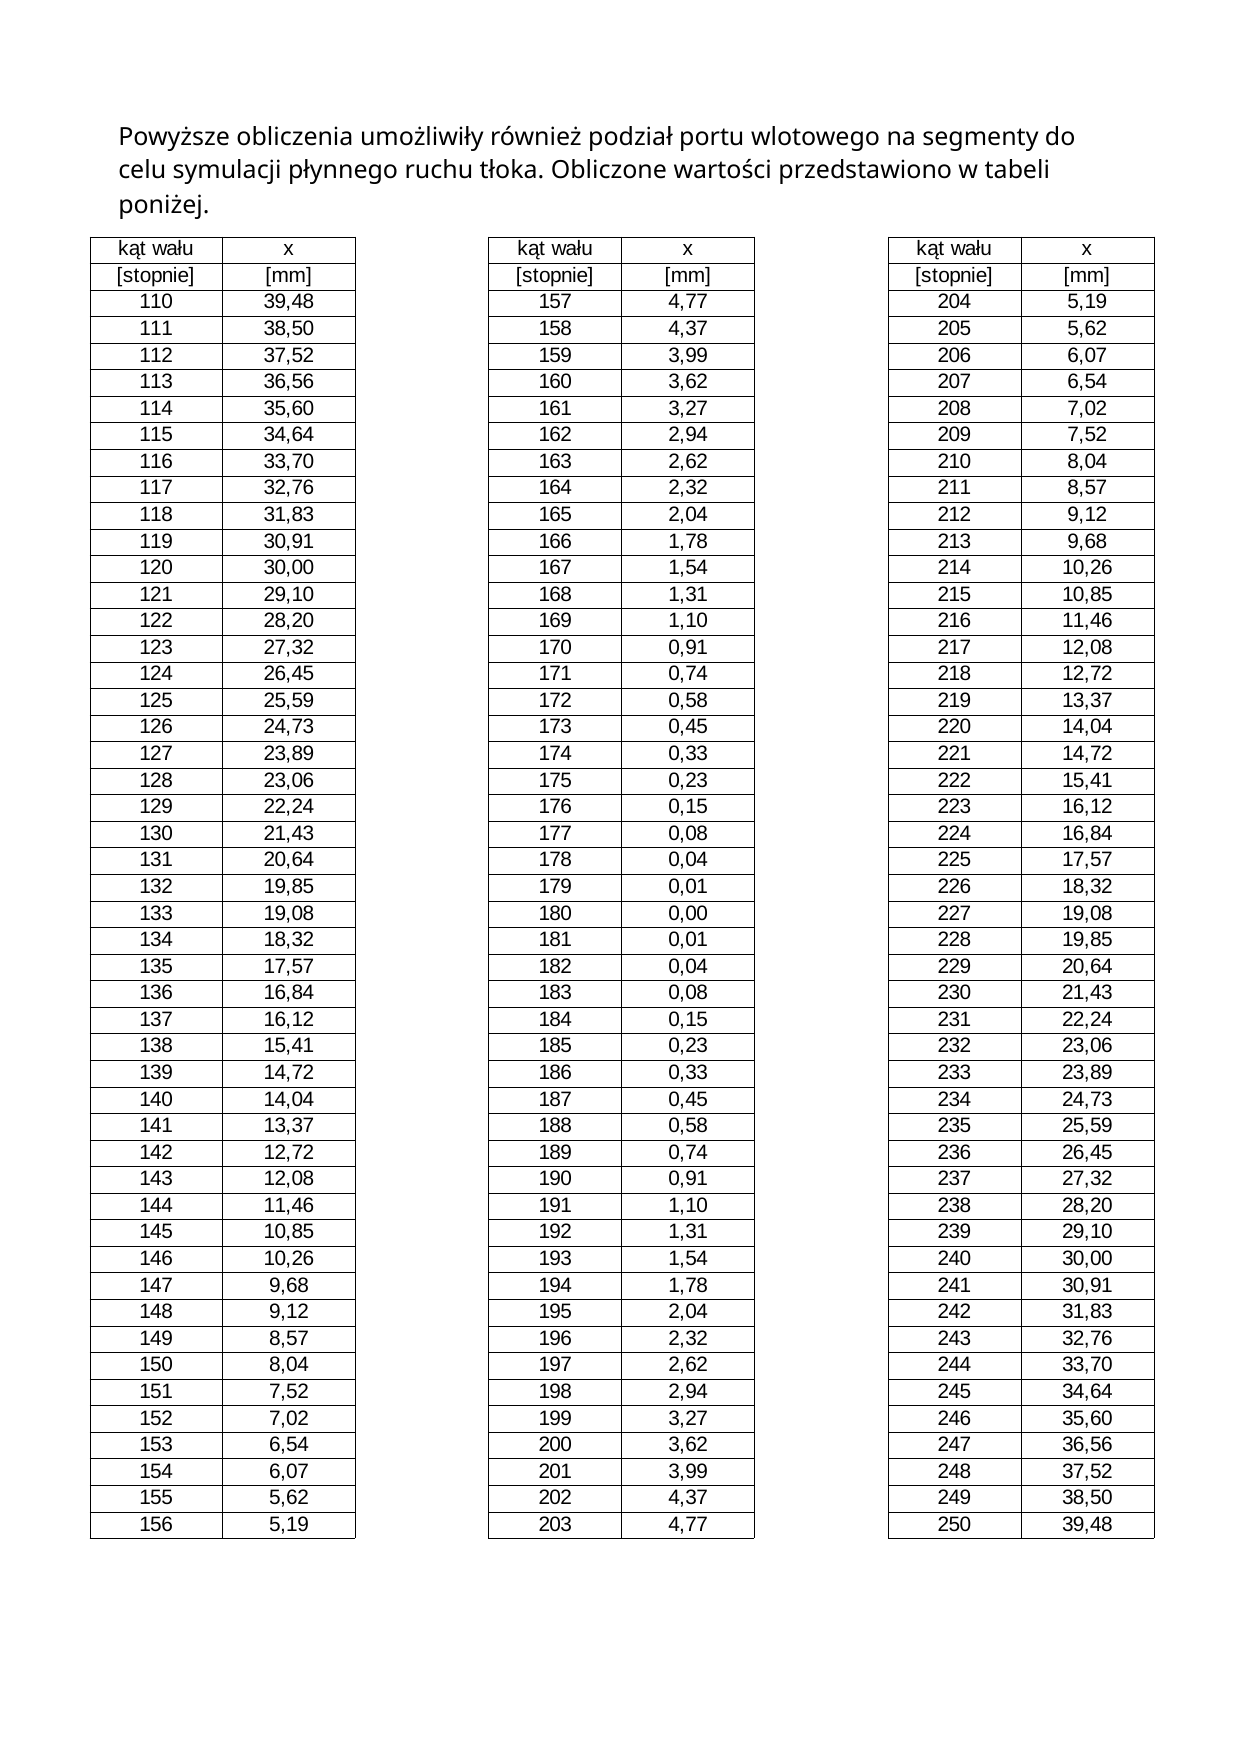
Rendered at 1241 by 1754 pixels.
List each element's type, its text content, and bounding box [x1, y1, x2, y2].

text Powyższe obliczenia umożliwiły również podział portu wlotowego na segmenty do celu symulacji płynnego ruchu tłoka. Obliczone wartości przedstawiono w tabeli poniżej. [118, 118, 1122, 220]
